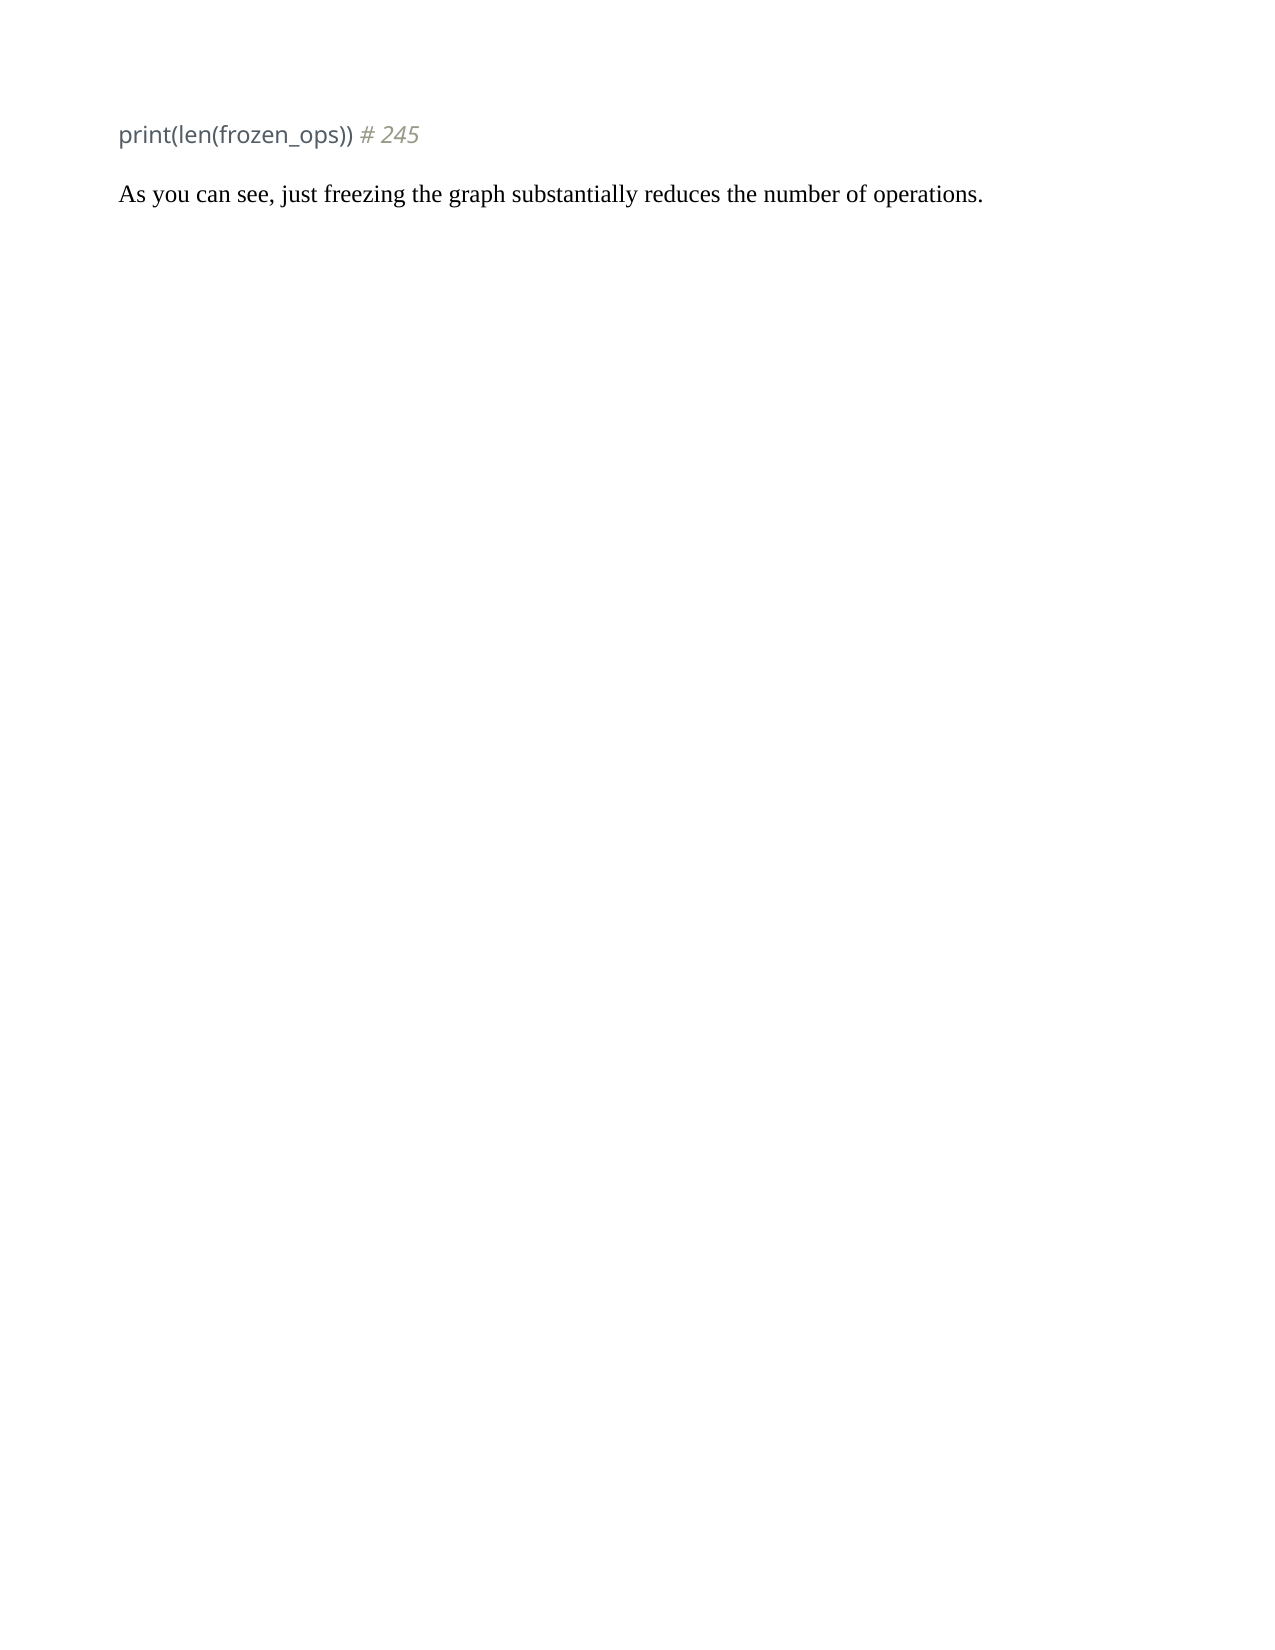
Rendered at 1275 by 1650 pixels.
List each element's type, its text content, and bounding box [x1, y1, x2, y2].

text As you can see, just freezing the graph substantially reduces the number of operations. [118, 179, 1157, 208]
text print(len(frozen_ops)) # 245 [118, 118, 1157, 150]
